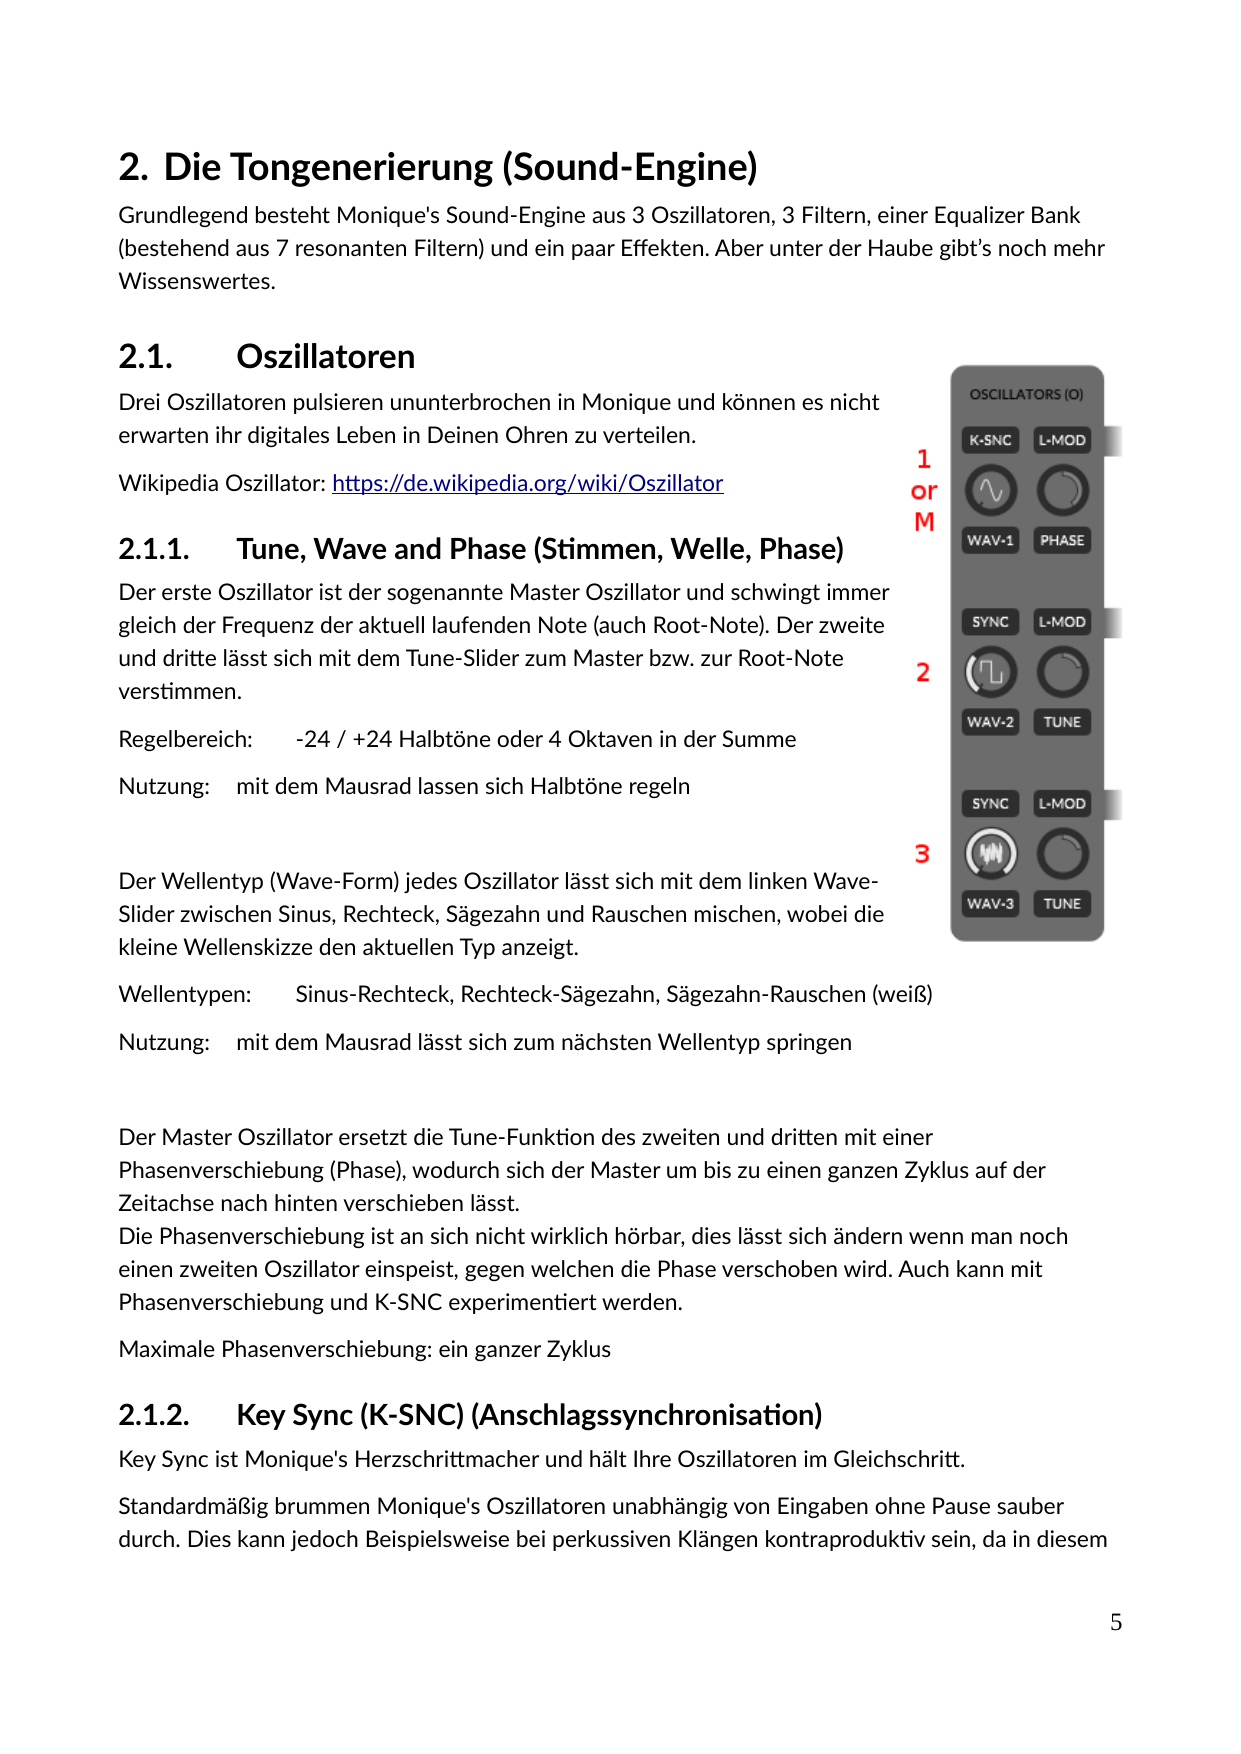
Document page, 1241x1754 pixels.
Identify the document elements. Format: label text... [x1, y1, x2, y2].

text Regelbereich: -24 / +24 Halbtöne oder 4 Oktaven in der Summe [118, 724, 896, 752]
text Nutzung: mit dem Mausrad lassen sich Halbtöne regeln [118, 772, 896, 799]
text Key Sync ist Monique's Herzschrittmacher und hält Ihre Oszillatoren im Gleichschritt. [118, 1444, 1122, 1472]
text Standardmäßig brummen Monique's Oszillatoren unabhängig von Eingaben ohne Pause sauber durch. Dies kann jedoch Beispielsweise bei perkussiven Klängen kontraproduktiv sein, da in diesem [118, 1492, 1122, 1552]
text Maximale Phasenverschiebung: ein ganzer Zyklus [118, 1335, 1122, 1362]
subtitle Die Tongenerierung (Sound-Engine) [118, 143, 1122, 189]
picture [896, 358, 1123, 949]
text Wikipedia Oszillator: https://de.wikipedia.org/wiki/Oszillator [118, 468, 896, 496]
text Der erste Oszillator ist der sogenannte Master Oszillator und schwingt immer gleich der Frequenz der aktuell laufenden Note (auch Root-Note). Der zweite und dritte lässt sich mit dem Tune-Slider zum Master bzw. zur Root-Note verstimmen. [118, 578, 896, 704]
subtitle Key Sync (K-SNC) (Anschlagssynchronisation) [118, 1397, 1122, 1432]
subtitle Oszillatoren [118, 335, 1122, 376]
text Der Master Oszillator ersetzt die Tune-Funktion des zweiten und dritten mit einer Phasenverschiebung (Phase), wodurch sich der Master um bis zu einen ganzen Zyklus auf der Zeitachse nach hinten verschieben lässt. Die Phasenverschiebung ist an sich nicht wirklich hörbar, dies lässt sich ändern wenn man noch einen zweiten Oszillator einspeist, gegen welchen die Phase verschoben wird. Auch kann mit Phasenverschiebung und K-SNC experimentiert werden. [118, 1123, 1122, 1315]
text Grundlegend besteht Monique's Sound-Engine aus 3 Oszillatoren, 3 Filtern, einer Equalizer Bank (bestehend aus 7 resonanten Filtern) und ein paar Effekten. Aber unter der Haube gibt’s noch mehr Wissenswertes. [118, 201, 1122, 294]
text Nutzung: mit dem Mausrad lässt sich zum nächsten Wellentyp springen [118, 1028, 1122, 1055]
text Der Wellentyp (Wave-Form) jedes Oszillator lässt sich mit dem linken Wave-Slider zwischen Sinus, Rechteck, Sägezahn und Rauschen mischen, wobei die kleine Wellenskizze den aktuellen Typ anzeigt. [118, 867, 1122, 960]
text Drei Oszillatoren pulsieren ununterbrochen in Monique und können es nicht erwarten ihr digitales Leben in Deinen Ohren zu verteilen. [118, 388, 896, 448]
subtitle Tune, Wave and Phase (Stimmen, Welle, Phase) [118, 531, 896, 566]
text Wellentypen: Sinus-Rechteck, Rechteck-Sägezahn, Sägezahn-Rauschen (weiß) [118, 980, 1122, 1008]
